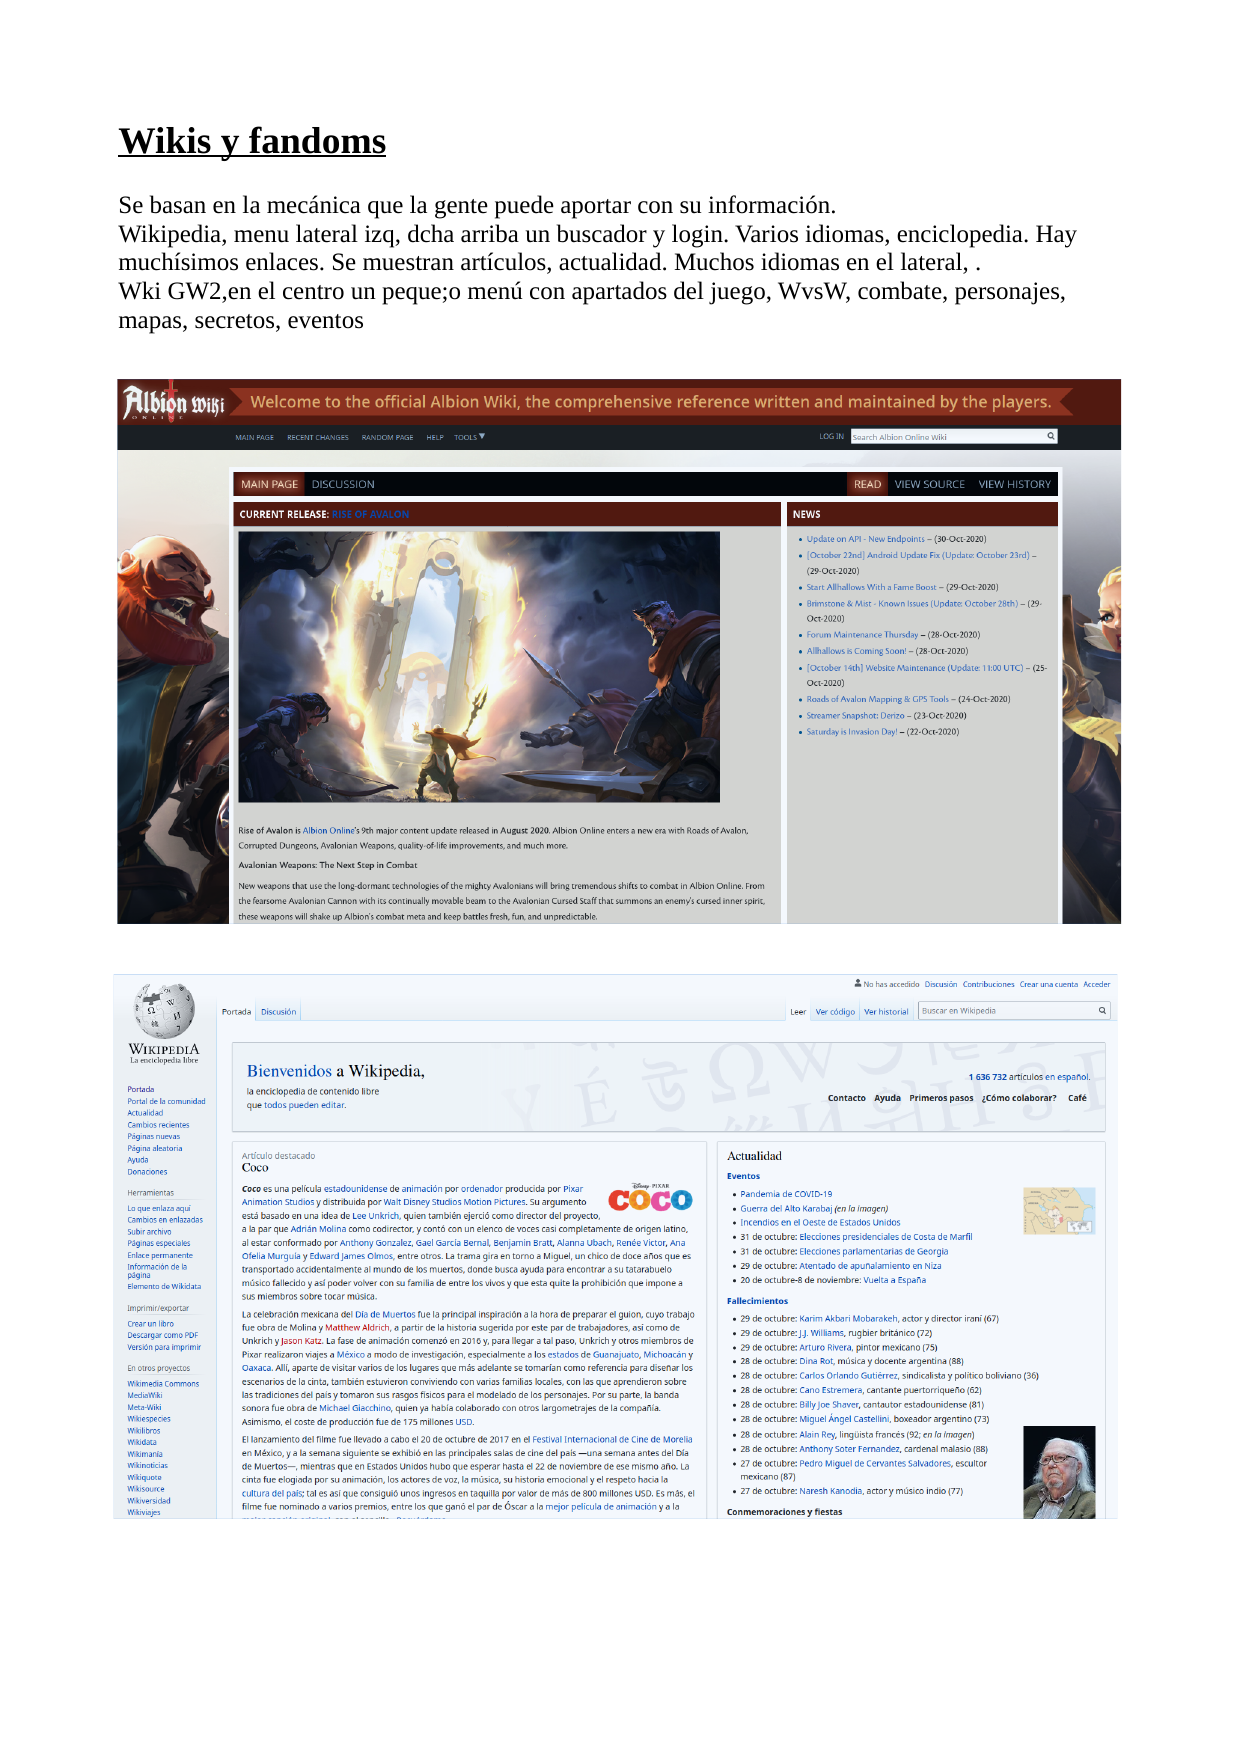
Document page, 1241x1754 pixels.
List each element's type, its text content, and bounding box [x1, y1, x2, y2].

text Wikis y fandoms [118, 118, 1122, 161]
text Wikipedia, menu lateral izq, dcha arriba un buscador y login. Varios idiomas, enciclopedia. Hay muchísimos enlaces. Se muestran artículos, actualidad. Muchos idiomas en el lateral, . [118, 219, 1122, 276]
picture [117, 379, 1122, 924]
picture [113, 974, 1118, 1519]
text Wki GW2,en el centro un peque;o menú con apartados del juego, WvsW, combate, personajes, mapas, secretos, eventos [118, 276, 1122, 334]
text Se basan en la mecánica que la gente puede aportar con su información. [118, 190, 1122, 219]
